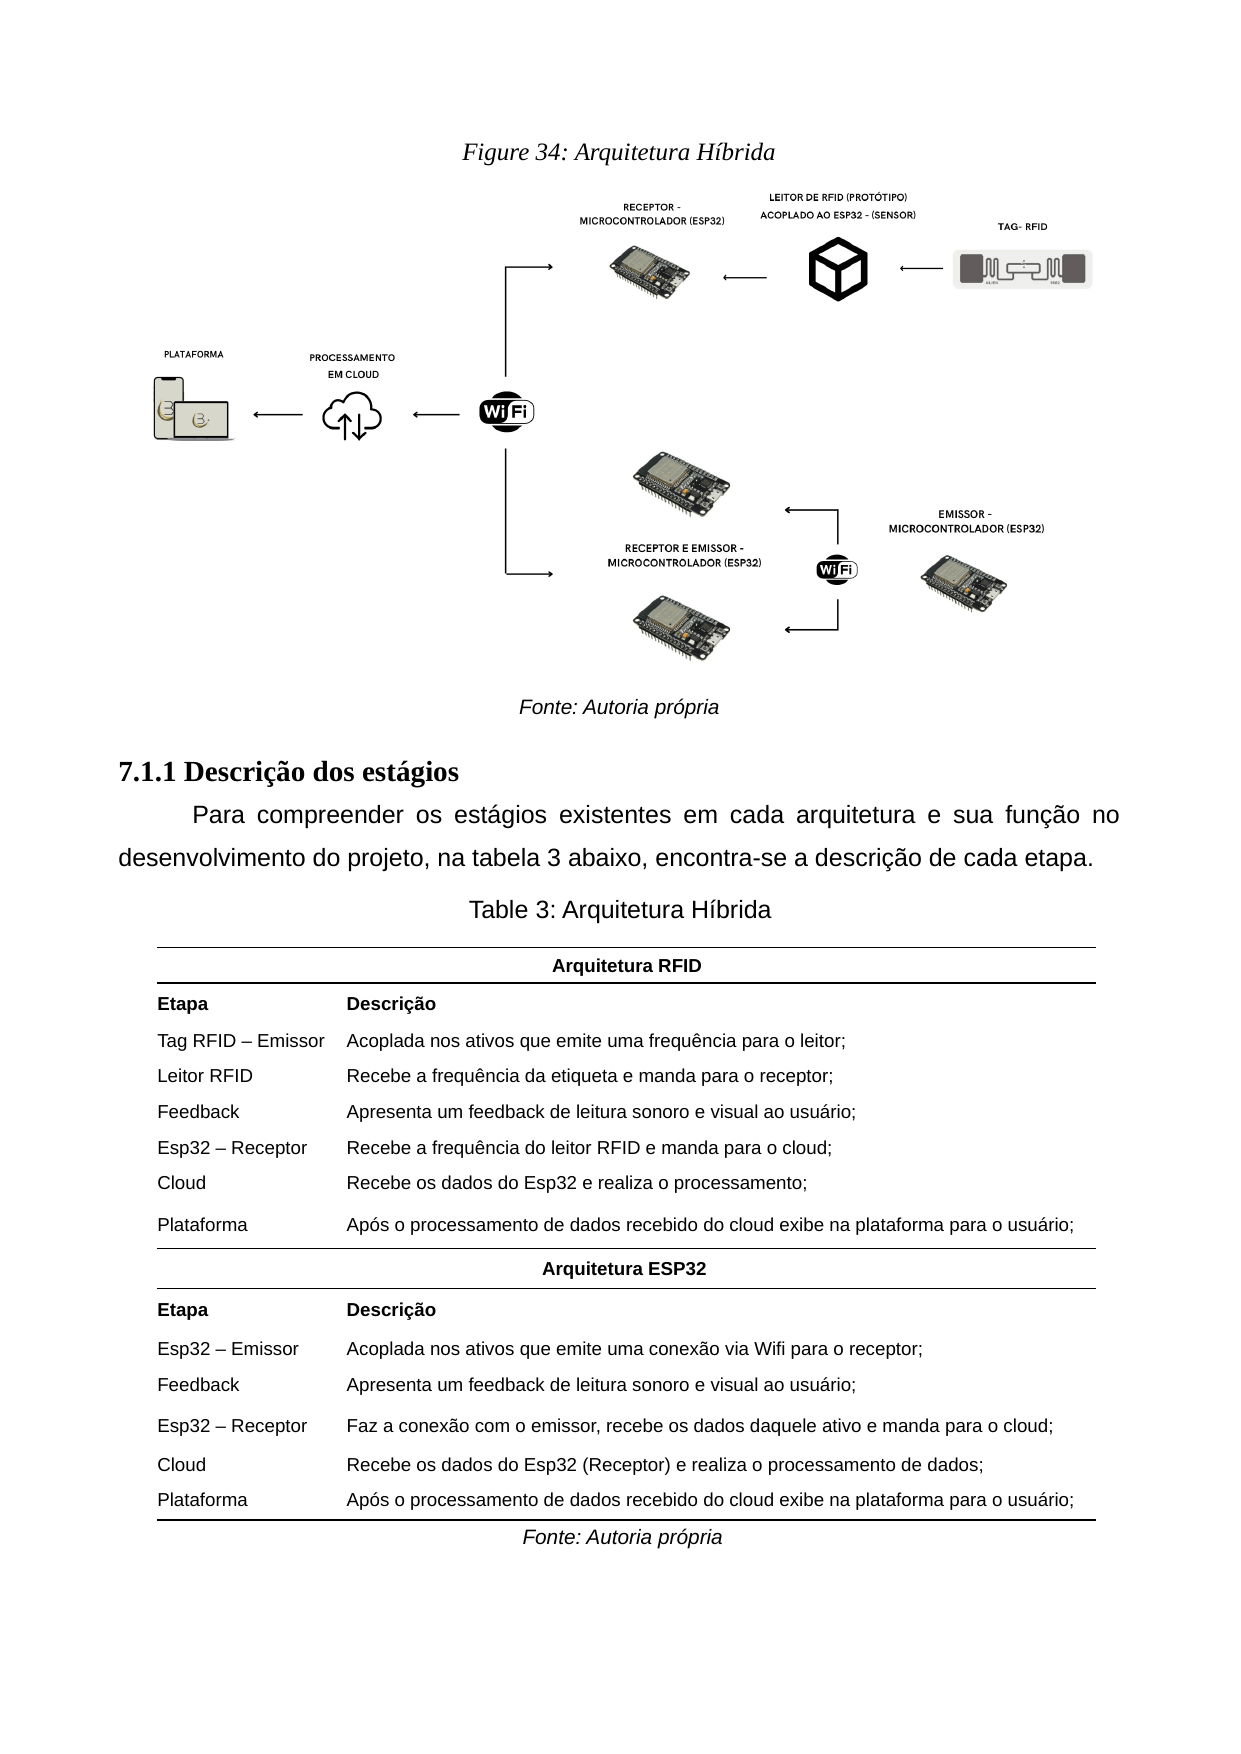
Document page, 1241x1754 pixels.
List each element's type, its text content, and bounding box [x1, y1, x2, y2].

table_header Arquitetura RFID [157, 948, 1096, 982]
table_cell Faz a conexão com o emissor, recebe os dados daquele ativo e manda para o cloud; [346, 1402, 1096, 1449]
text Figure 34: Arquitetura Híbrida [118, 137, 1122, 166]
table_cell Leitor RFID [157, 1059, 346, 1093]
table_cell Acoplada nos ativos que emite uma frequência para o leitor; [346, 1024, 1096, 1058]
table_cell Esp32 – Emissor [157, 1331, 346, 1367]
text [118, 118, 1122, 137]
table_cell Feedback [157, 1367, 346, 1402]
table_cell Após o processamento de dados recebido do cloud exibe na plataforma para o usuário; [346, 1201, 1096, 1248]
table_cell Esp32 – Receptor [157, 1402, 346, 1449]
text Para compreender os estágios existentes em cada arquitetura e sua função no desenvolvimento do projeto, na tabela 3 abaixo, encontra-se a descrição de cada etapa. [118, 800, 1122, 872]
table_cell Tag RFID – Emissor [157, 1024, 346, 1058]
table_cell Plataforma [157, 1201, 346, 1248]
table_cell Recebe os dados do Esp32 e realiza o processamento; [346, 1165, 1096, 1201]
table_cell Acoplada nos ativos que emite uma conexão via Wifi para o receptor; [346, 1331, 1096, 1367]
table_cell Recebe a frequência do leitor RFID e manda para o cloud; [346, 1130, 1096, 1165]
table_cell Após o processamento de dados recebido do cloud exibe na plataforma para o usuário; [346, 1480, 1096, 1519]
table_cell Cloud [157, 1449, 346, 1479]
table_cell Apresenta um feedback de leitura sonoro e visual ao usuário; [346, 1094, 1096, 1129]
table_cell Descrição [346, 984, 1096, 1024]
table_cell Esp32 – Receptor [157, 1130, 346, 1165]
text Fonte: Autoria própria [118, 1521, 1122, 1550]
table_cell Apresenta um feedback de leitura sonoro e visual ao usuário; [346, 1367, 1096, 1402]
text Fonte: Autoria própria [118, 675, 1122, 718]
table_cell Plataforma [157, 1480, 346, 1519]
table_cell Feedback [157, 1094, 346, 1129]
table_cell Descrição [346, 1289, 1096, 1331]
table_cell Cloud [157, 1165, 346, 1201]
table_cell Recebe os dados do Esp32 (Receptor) e realiza o processamento de dados; [346, 1449, 1096, 1479]
text Table 3: Arquitetura Híbrida [118, 895, 1122, 923]
subtitle 7.1.1 Descrição dos estágios [118, 754, 1122, 787]
table_cell Etapa [157, 984, 346, 1024]
picture [118, 166, 1123, 675]
table_cell Arquitetura ESP32 [157, 1249, 1096, 1288]
table_cell Etapa [157, 1289, 346, 1331]
table_cell Recebe a frequência da etiqueta e manda para o receptor; [346, 1059, 1096, 1093]
